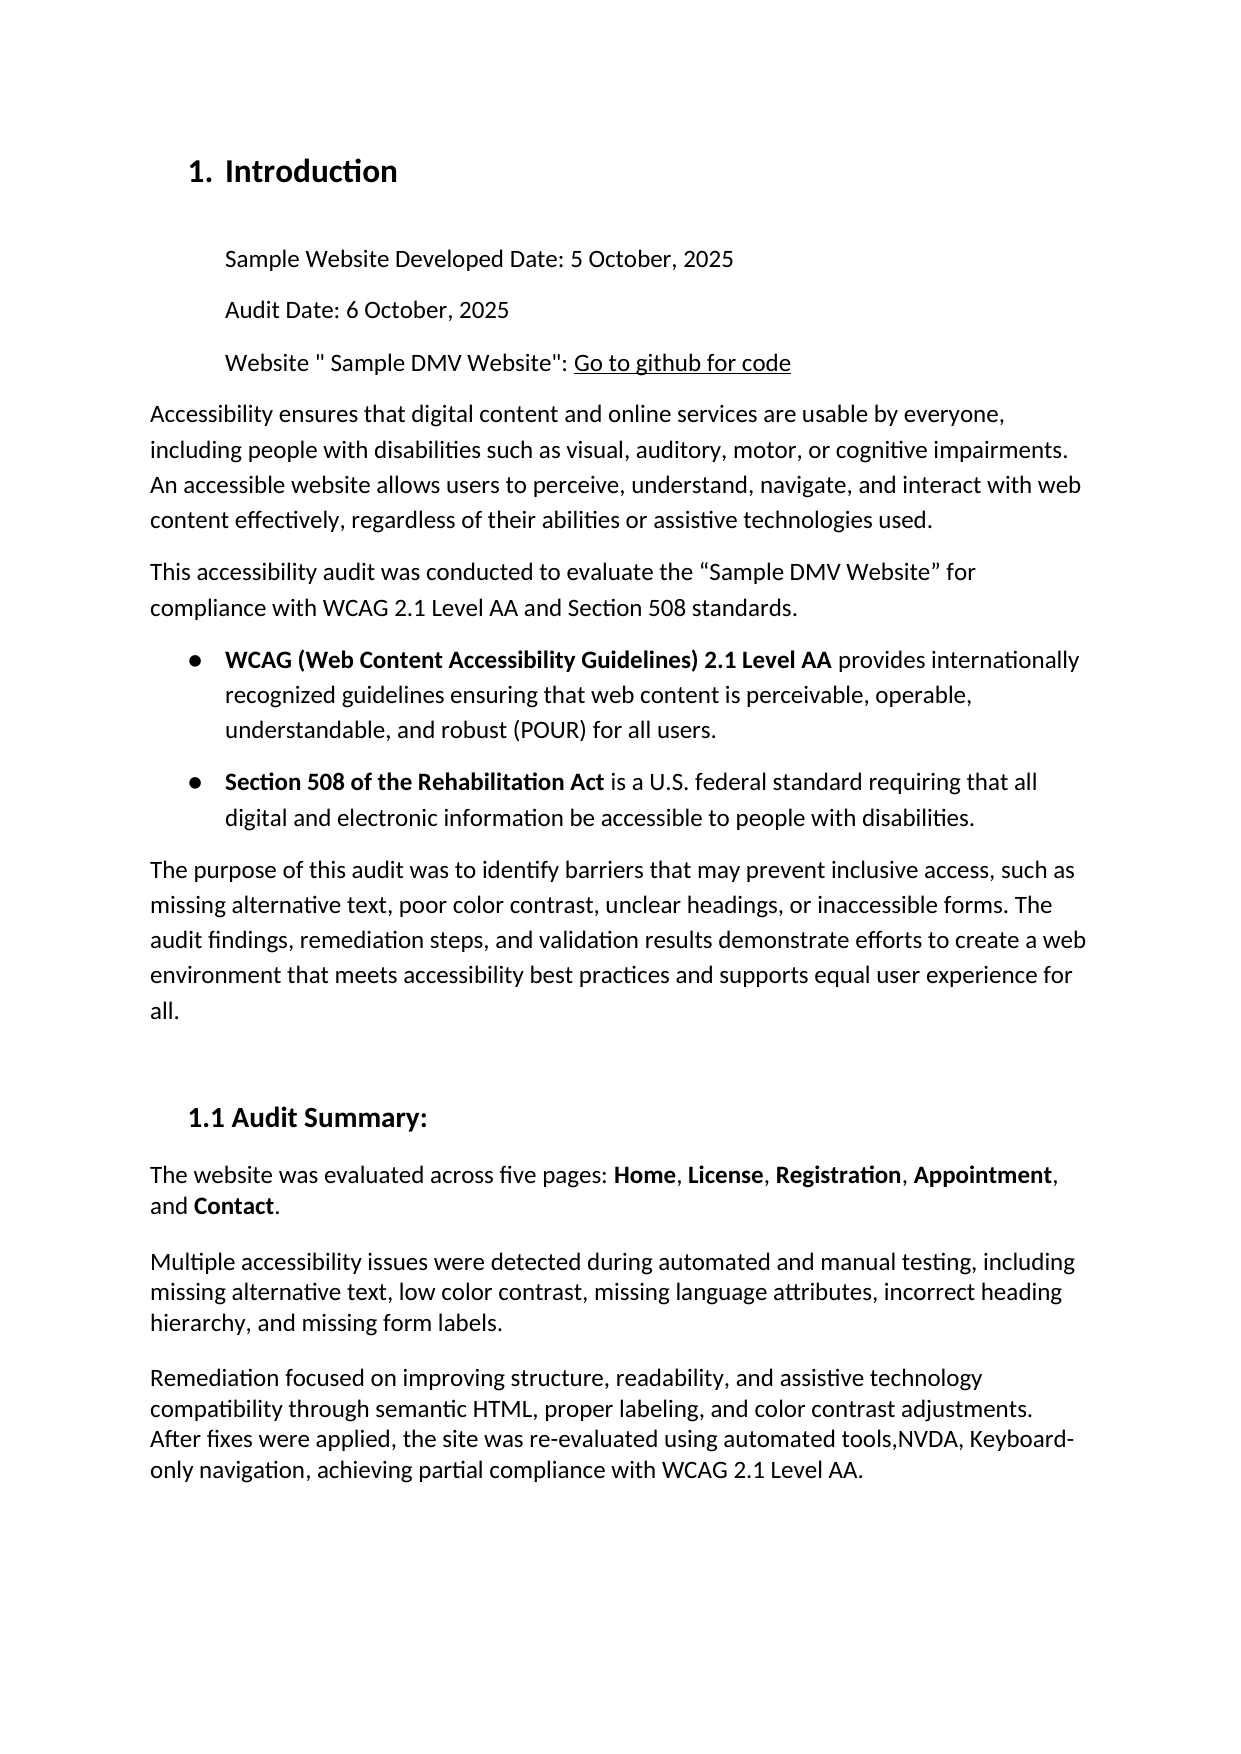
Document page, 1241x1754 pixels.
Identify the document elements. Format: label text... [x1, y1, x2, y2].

text Sample Website Developed Date: 5 October, 2025 [225, 243, 1090, 273]
text This accessibility audit was conducted to evaluate the “Sample DMV Website” for compliance with WCAG 2.1 Level AA and Section 508 standards. [150, 557, 1090, 622]
subtitle 1.1 Audit Summary: [187, 1099, 1090, 1134]
text The purpose of this audit was to identify barriers that may prevent inclusive access, such as missing alternative text, poor color contrast, unclear headings, or inaccessible forms. The audit findings, remediation steps, and validation results demonstrate efforts to create a web environment that meets accessibility best practices and supports equal user experience for all. [150, 854, 1090, 1026]
text Accessibility ensures that digital content and online services are usable by everyone, including people with disabilities such as visual, auditory, motor, or cognitive impairments. An accessible website allows users to perceive, understand, navigate, and interact with web content effectively, regardless of their abilities or assistive technologies used. [150, 399, 1090, 535]
text Audit Date: 6 October, 2025 [225, 295, 1090, 325]
text Multiple accessibility issues were detected during automated and manual testing, including missing alternative text, low color contrast, missing language attributes, incorrect heading hierarchy, and missing form labels. [150, 1246, 1090, 1337]
text The website was evaluated across five pages: Home, License, Registration, Appointment, and Contact. [150, 1159, 1090, 1221]
list Section 508 of the Rehabilitation Act is a U.S. federal standard requiring that all digital and electronic information be accessible to people with disabilities. [187, 766, 1090, 832]
subtitle Introduction [187, 150, 1090, 191]
text Website " Sample DMV Website": Go to github for code [225, 347, 1090, 377]
text Remediation focused on improving structure, readability, and assistive technology compatibility through semantic HTML, proper labeling, and color contrast adjustments. After fixes were applied, the site was re-evaluated using automated tools,NVDA, Keyboard- only navigation, achieving partial compliance with WCAG 2.1 Level AA. [150, 1362, 1090, 1484]
list WCAG (Web Content Accessibility Guidelines) 2.1 Level AA provides internationally recognized guidelines ensuring that web content is perceivable, operable, understandable, and robust (POUR) for all users. [187, 644, 1090, 745]
